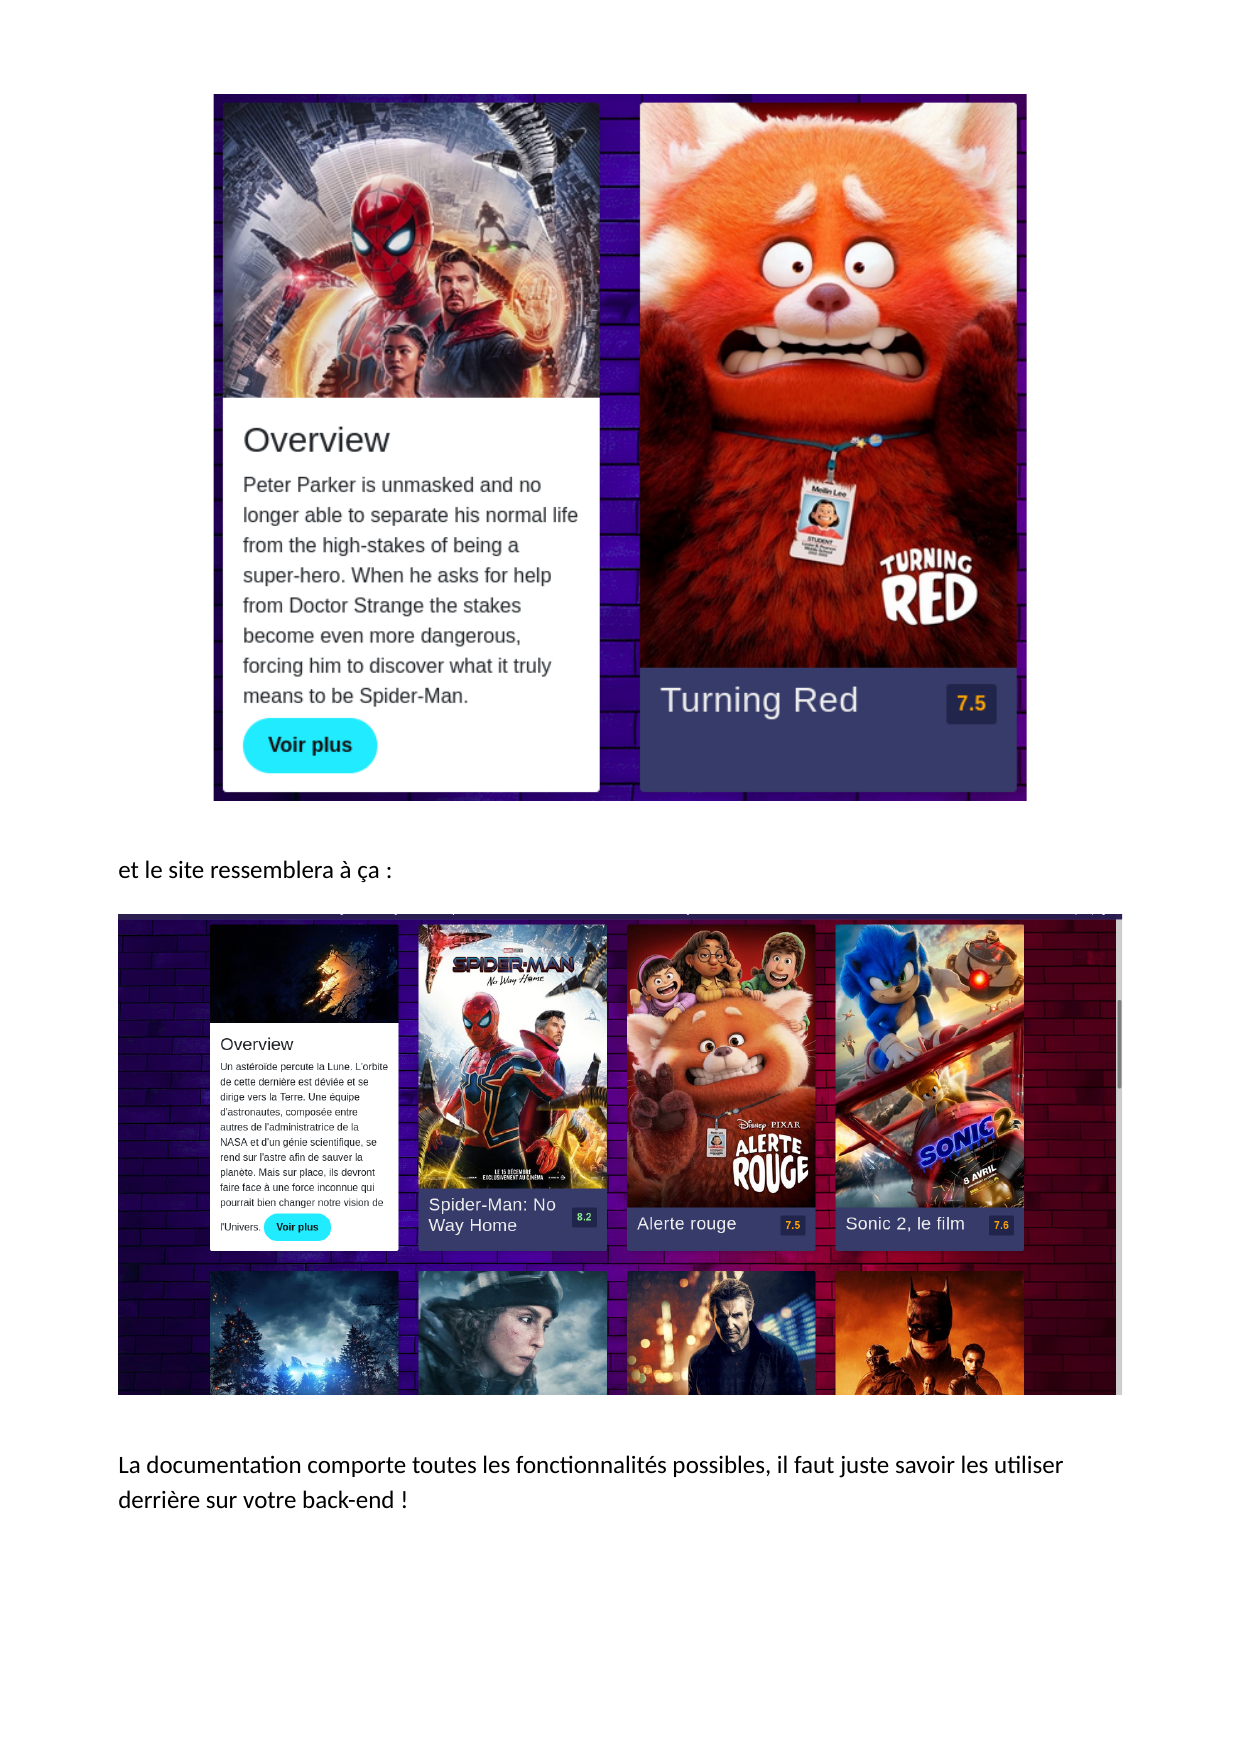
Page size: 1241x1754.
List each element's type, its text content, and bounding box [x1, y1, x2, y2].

text La documentation comporte toutes les fonctionnalités possibles, il faut juste savoir les utiliser derrière sur votre back-end ! [118, 1449, 1122, 1514]
picture [213, 94, 1027, 801]
picture [118, 914, 1123, 1395]
text et le site ressemblera à ça : [118, 855, 1122, 885]
